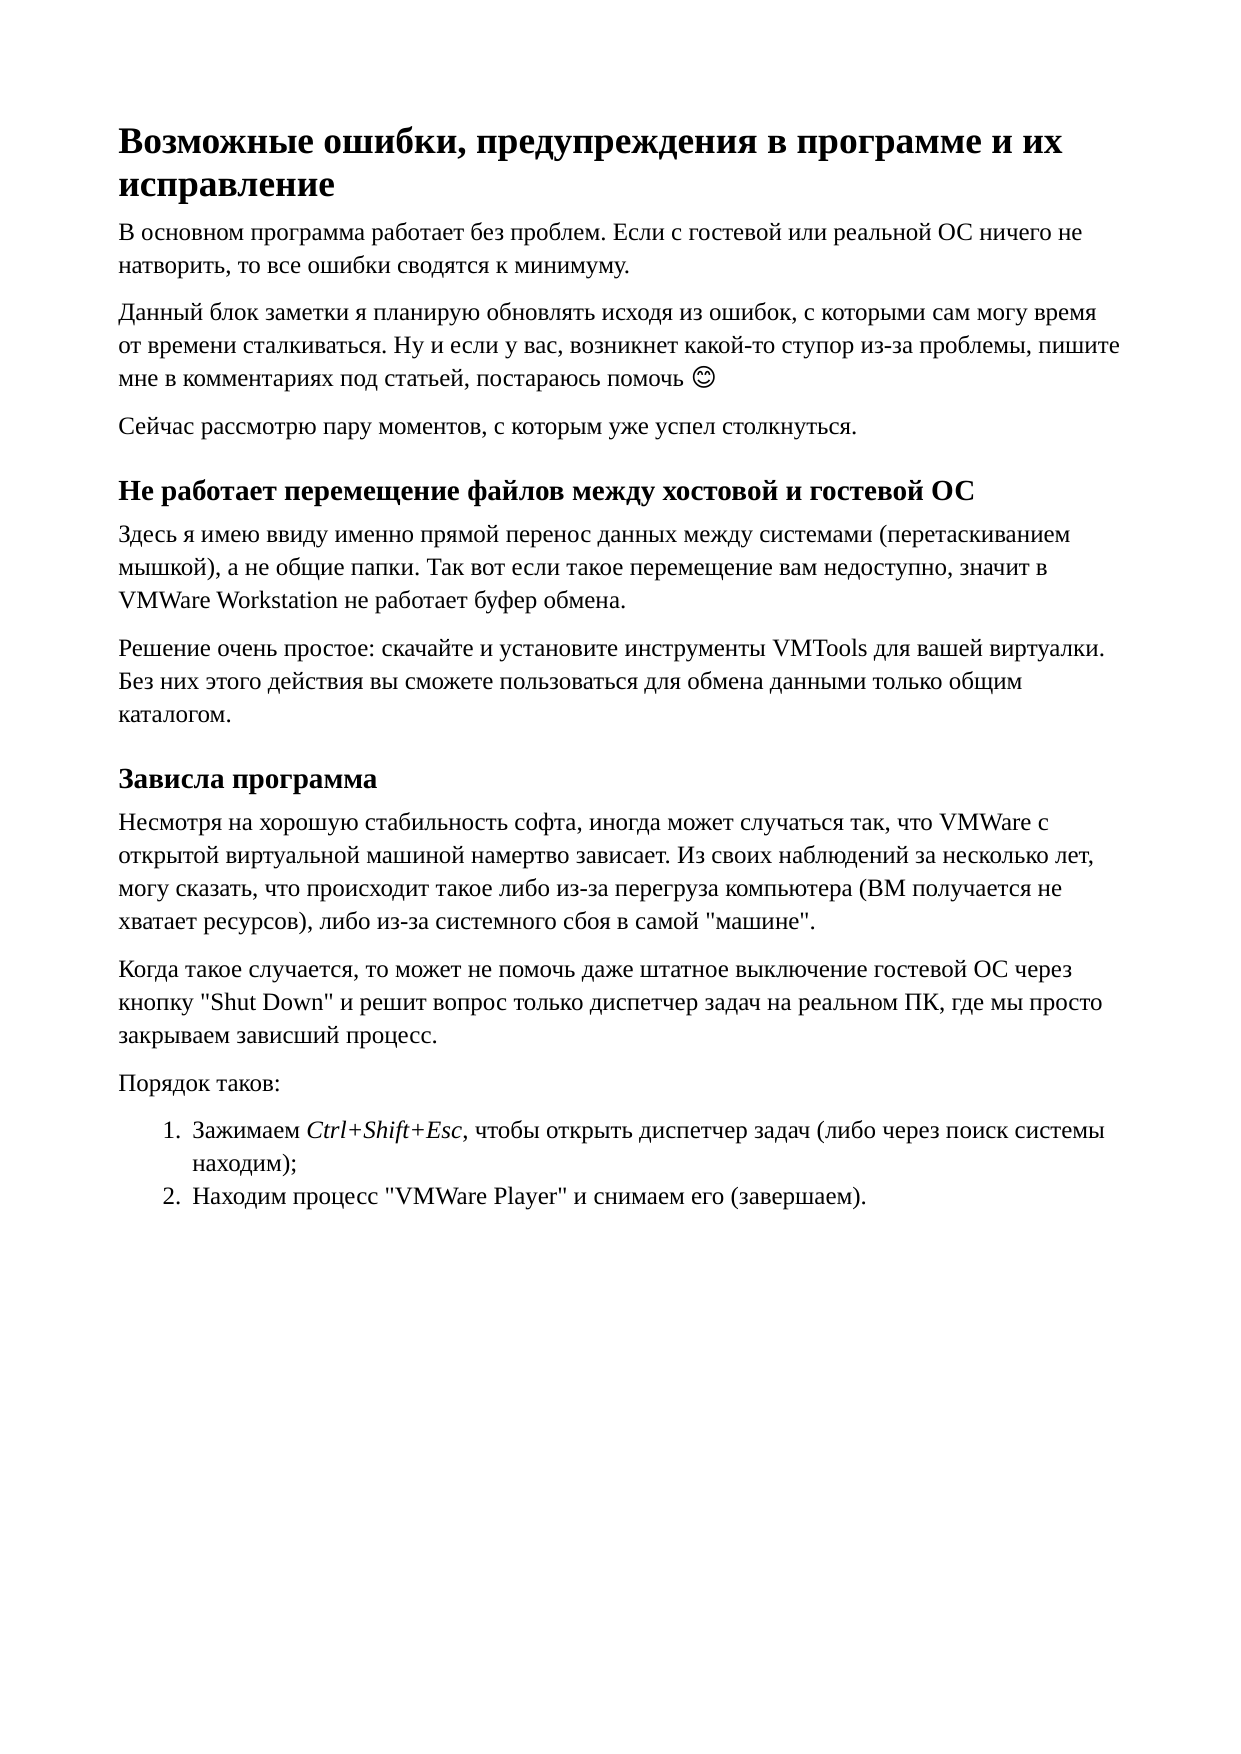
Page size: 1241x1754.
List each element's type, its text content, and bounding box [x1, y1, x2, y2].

subtitle Возможные ошибки, предупреждения в программе и их исправление [118, 118, 1122, 204]
list Находим процесс "VMWare Player" и снимаем его (завершаем). [162, 1181, 1122, 1210]
text Здесь я имею ввиду именно прямой перенос данных между системами (перетаскиванием мышкой), а не общие папки. Так вот если такое перемещение вам недоступно, значит в VMWare Workstation не работает буфер обмена. [118, 519, 1122, 614]
text Несмотря на хорошую стабильность софта, иногда может случаться так, что VMWare с открытой виртуальной машиной намертво зависает. Из своих наблюдений за несколько лет, могу сказать, что происходит такое либо из-за перегруза компьютера (ВМ получается не хватает ресурсов), либо из-за системного сбоя в самой "машине". [118, 807, 1122, 935]
text Решение очень простое: скачайте и установите инструменты VMTools для вашей виртуалки. Без них этого действия вы сможете пользоваться для обмена данными только общим каталогом. [118, 633, 1122, 728]
text Сейчас рассмотрю пару моментов, с которым уже успел столкнуться. [118, 411, 1122, 440]
subtitle Не работает перемещение файлов между хостовой и гостевой ОС [118, 473, 1122, 507]
text Когда такое случается, то может не помочь даже штатное выключение гостевой ОС через кнопку "Shut Down" и решит вопрос только диспетчер задач на реальном ПК, где мы просто закрываем зависший процесс. [118, 954, 1122, 1049]
subtitle Зависла программа [118, 761, 1122, 795]
text Данный блок заметки я планирую обновлять исходя из ошибок, с которыми сам могу время от времени сталкиваться. Ну и если у вас, возникнет какой-то ступор из-за проблемы, пишите мне в комментариях под статьей, постараюсь помочь 😊 [118, 297, 1122, 392]
text В основном программа работает без проблем. Если с гостевой или реальной ОС ничего не натворить, то все ошибки сводятся к минимуму. [118, 217, 1122, 279]
text Порядок таков: [118, 1068, 1122, 1096]
list Зажимаем Ctrl+Shift+Esc, чтобы открыть диспетчер задач (либо через поиск системы находим); [162, 1115, 1122, 1177]
